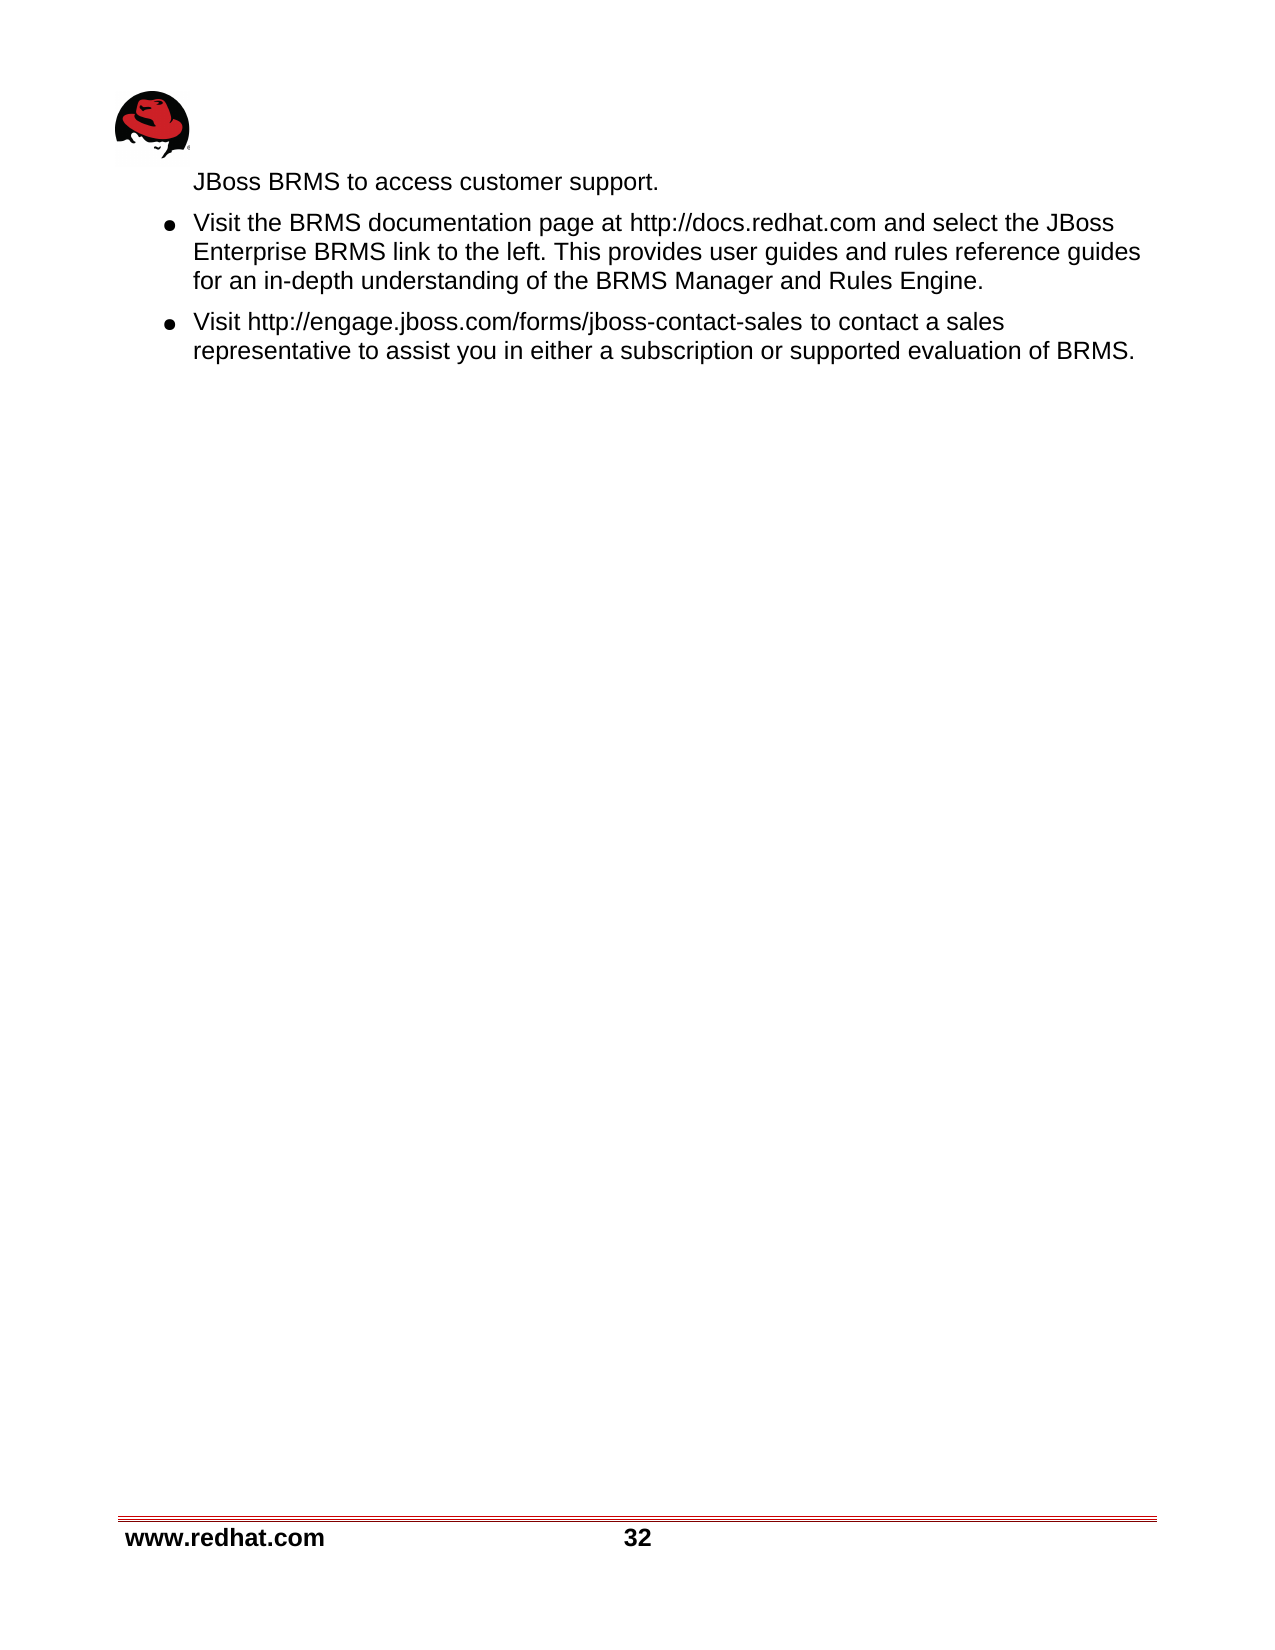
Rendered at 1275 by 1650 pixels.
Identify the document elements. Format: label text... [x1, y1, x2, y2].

list Visit the BRMS documentation page at http://docs.redhat.com and select the JBoss Enterprise BRMS link to the left. This provides user guides and rules reference guides for an in-depth understanding of the BRMS Manager and Rules Engine. [162, 208, 1157, 294]
list JBoss BRMS to access customer support. [162, 167, 1157, 196]
list Visit http://engage.jboss.com/forms/jboss-contact-sales to contact a sales representative to assist you in either a subscription or supported evaluation of BRMS. [162, 307, 1157, 364]
picture [115, 91, 190, 167]
